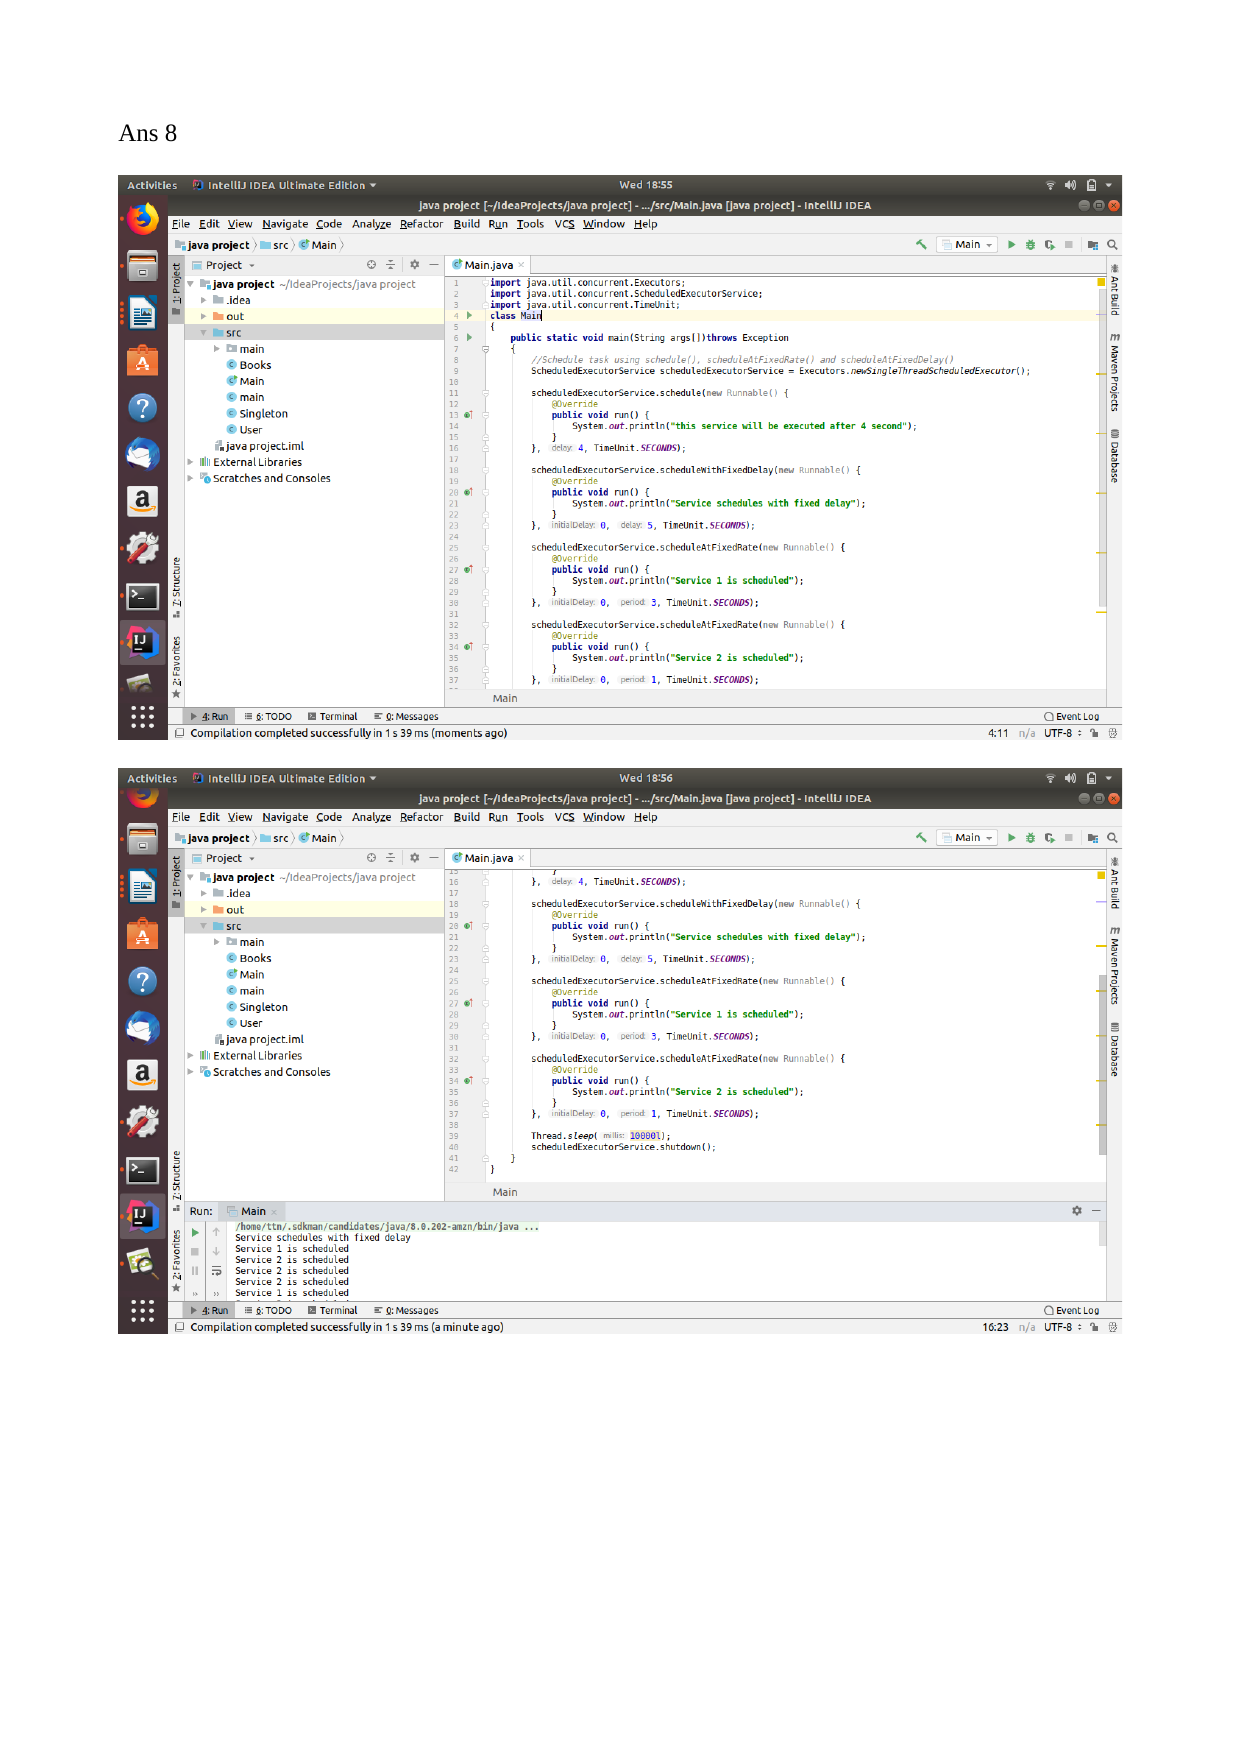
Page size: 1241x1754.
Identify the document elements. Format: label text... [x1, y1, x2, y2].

picture [118, 768, 1123, 1334]
picture [118, 175, 1123, 740]
text Ans 8 [118, 118, 1122, 147]
